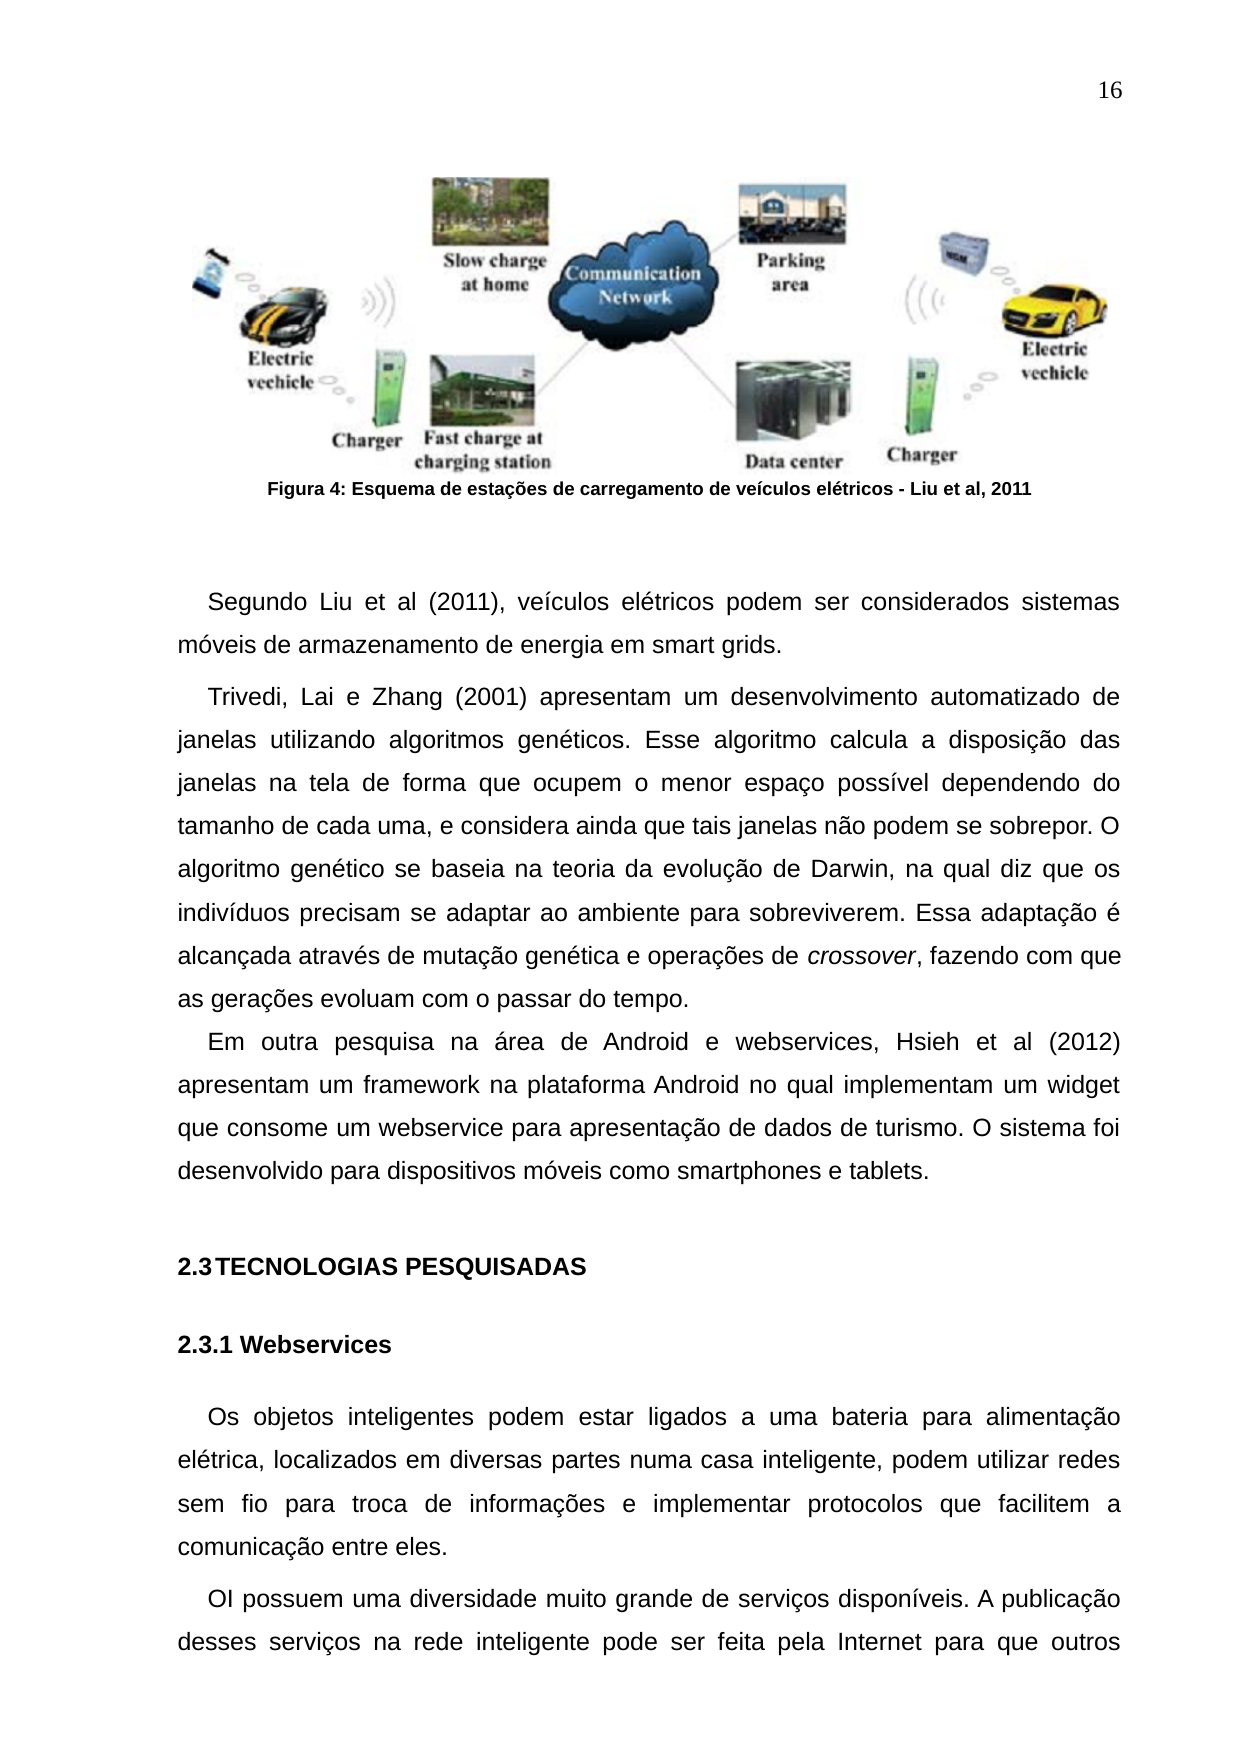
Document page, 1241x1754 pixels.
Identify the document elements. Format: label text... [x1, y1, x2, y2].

text Figura 4: Esquema de estações de carregamento de veículos elétricos - Liu et al, 2011 [177, 478, 1122, 499]
list TECNOLOGIAS PESQUISADAS [177, 1251, 1122, 1280]
text Trivedi, Lai e Zhang (2001) apresentam um desenvolvimento automatizado de janelas utilizando algoritmos genéticos. Esse algoritmo calcula a disposição das janelas na tela de forma que ocupem o menor espaço possível dependendo do tamanho de cada uma, e considera ainda que tais janelas não podem se sobrepor. O algoritmo genético se baseia na teoria da evolução de Darwin, na qual diz que os indivíduos precisam se adaptar ao ambiente para sobreviverem. Essa adaptação é alcançada através de mutação genética e operações de crossover, fazendo com que as gerações evoluam com o passar do tempo. [177, 682, 1122, 1012]
text OI possuem uma diversidade muito grande de serviços disponíveis. A publicação desses serviços na rede inteligente pode ser feita pela Internet para que outros [177, 1584, 1122, 1656]
text Segundo Liu et al (2011), veículos elétricos podem ser considerados sistemas móveis de armazenamento de energia em smart grids. [177, 587, 1122, 658]
text 2.3.1 Webservices [177, 1331, 1122, 1359]
text Em outra pesquisa na área de Android e webservices, Hsieh et al (2012) apresentam um framework na plataforma Android no qual implementam um widget que consome um webservice para apresentação de dados de turismo. O sistema foi desenvolvido para dispositivos móveis como smartphones e tablets. [177, 1027, 1122, 1185]
text Os objetos inteligentes podem estar ligados a uma bateria para alimentação elétrica, localizados em diversas partes numa casa inteligente, podem utilizar redes sem fio para troca de informações e implementar protocolos que facilitem a comunicação entre eles. [177, 1402, 1122, 1561]
picture [177, 177, 1123, 478]
